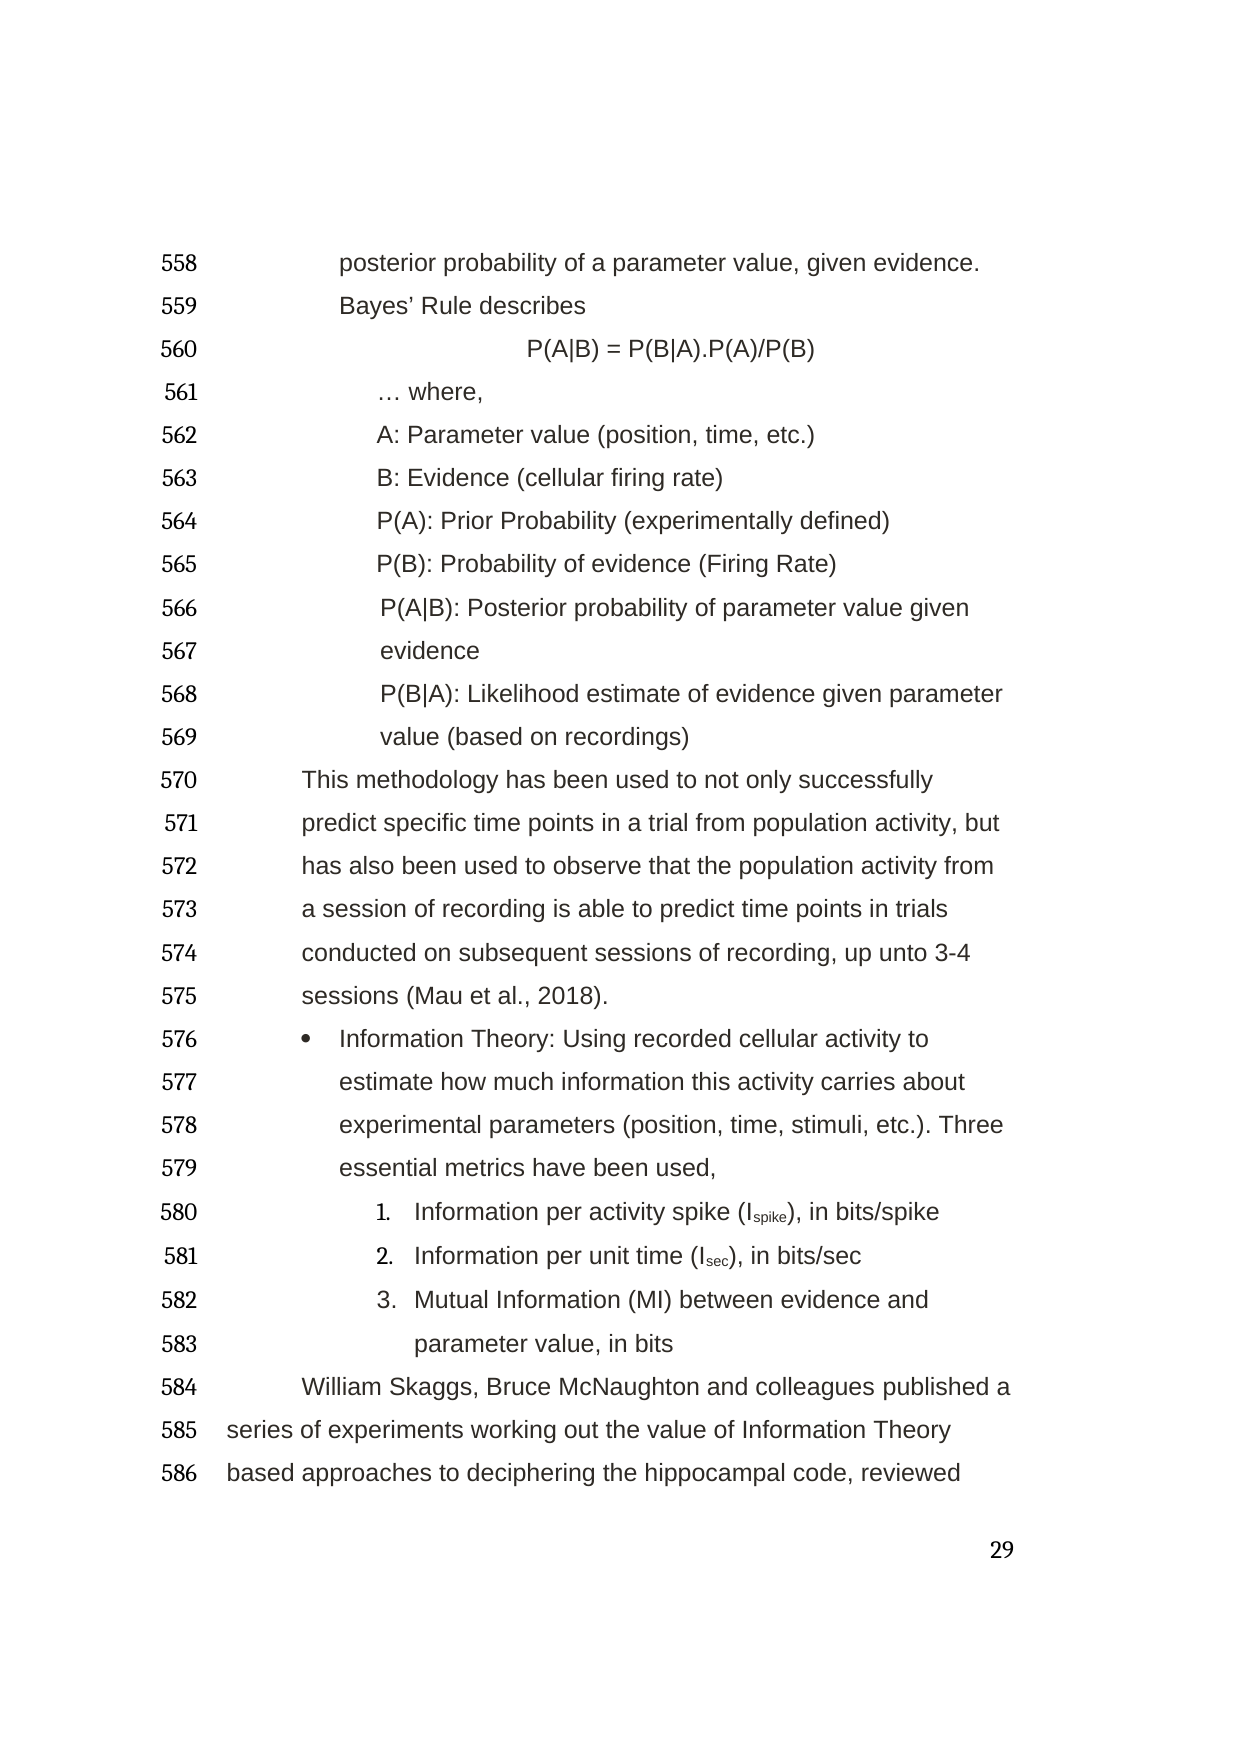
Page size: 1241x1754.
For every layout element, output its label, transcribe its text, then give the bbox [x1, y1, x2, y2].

list Information Theory: Using recorded cellular activity to estimate how much information this activity carries about experimental parameters (position, time, stimuli, etc.). Three essential metrics have been used, [301, 1024, 1014, 1182]
list posterior probability of a parameter value, given evidence. Bayes’ Rule describes [301, 248, 1014, 319]
text This methodology has been used to not only successfully predict specific time points in a trial from population activity, but has also been used to observe that the population activity from a session of recording is able to predict time points in trials conducted on subsequent sessions of recording, up unto 3-4 sessions (Mau et al., 2018)⁠. [301, 765, 1014, 1009]
list Mutual Information (MI) between evidence and parameter value, in bits [376, 1285, 1014, 1357]
text P(B): Probability of evidence (Firing Rate) [362, 549, 1014, 578]
text P(A): Prior Probability (experimentally defined) [356, 506, 1014, 535]
text A: Parameter value (position, time, etc.) [362, 420, 1014, 449]
list Information per unit time (Isec), in bits/sec [376, 1241, 1014, 1271]
text B: Evidence (cellular firing rate) [362, 463, 1014, 492]
text William Skaggs, Bruce McNaughton and colleagues published a series of experiments working out the value of Information Theory based approaches to deciphering the hippocampal code, reviewed [226, 1372, 1014, 1487]
text P(A|B) = P(B|A).P(A)/P(B) [486, 334, 1014, 363]
list Information per activity spike (Ispike), in bits/spike [376, 1196, 1014, 1226]
text P(A|B): Posterior probability of parameter value given evidence [380, 593, 1014, 664]
text … where, [321, 377, 1014, 406]
text P(B|A): Likelihood estimate of evidence given parameter value (based on recordings) [380, 679, 1014, 751]
